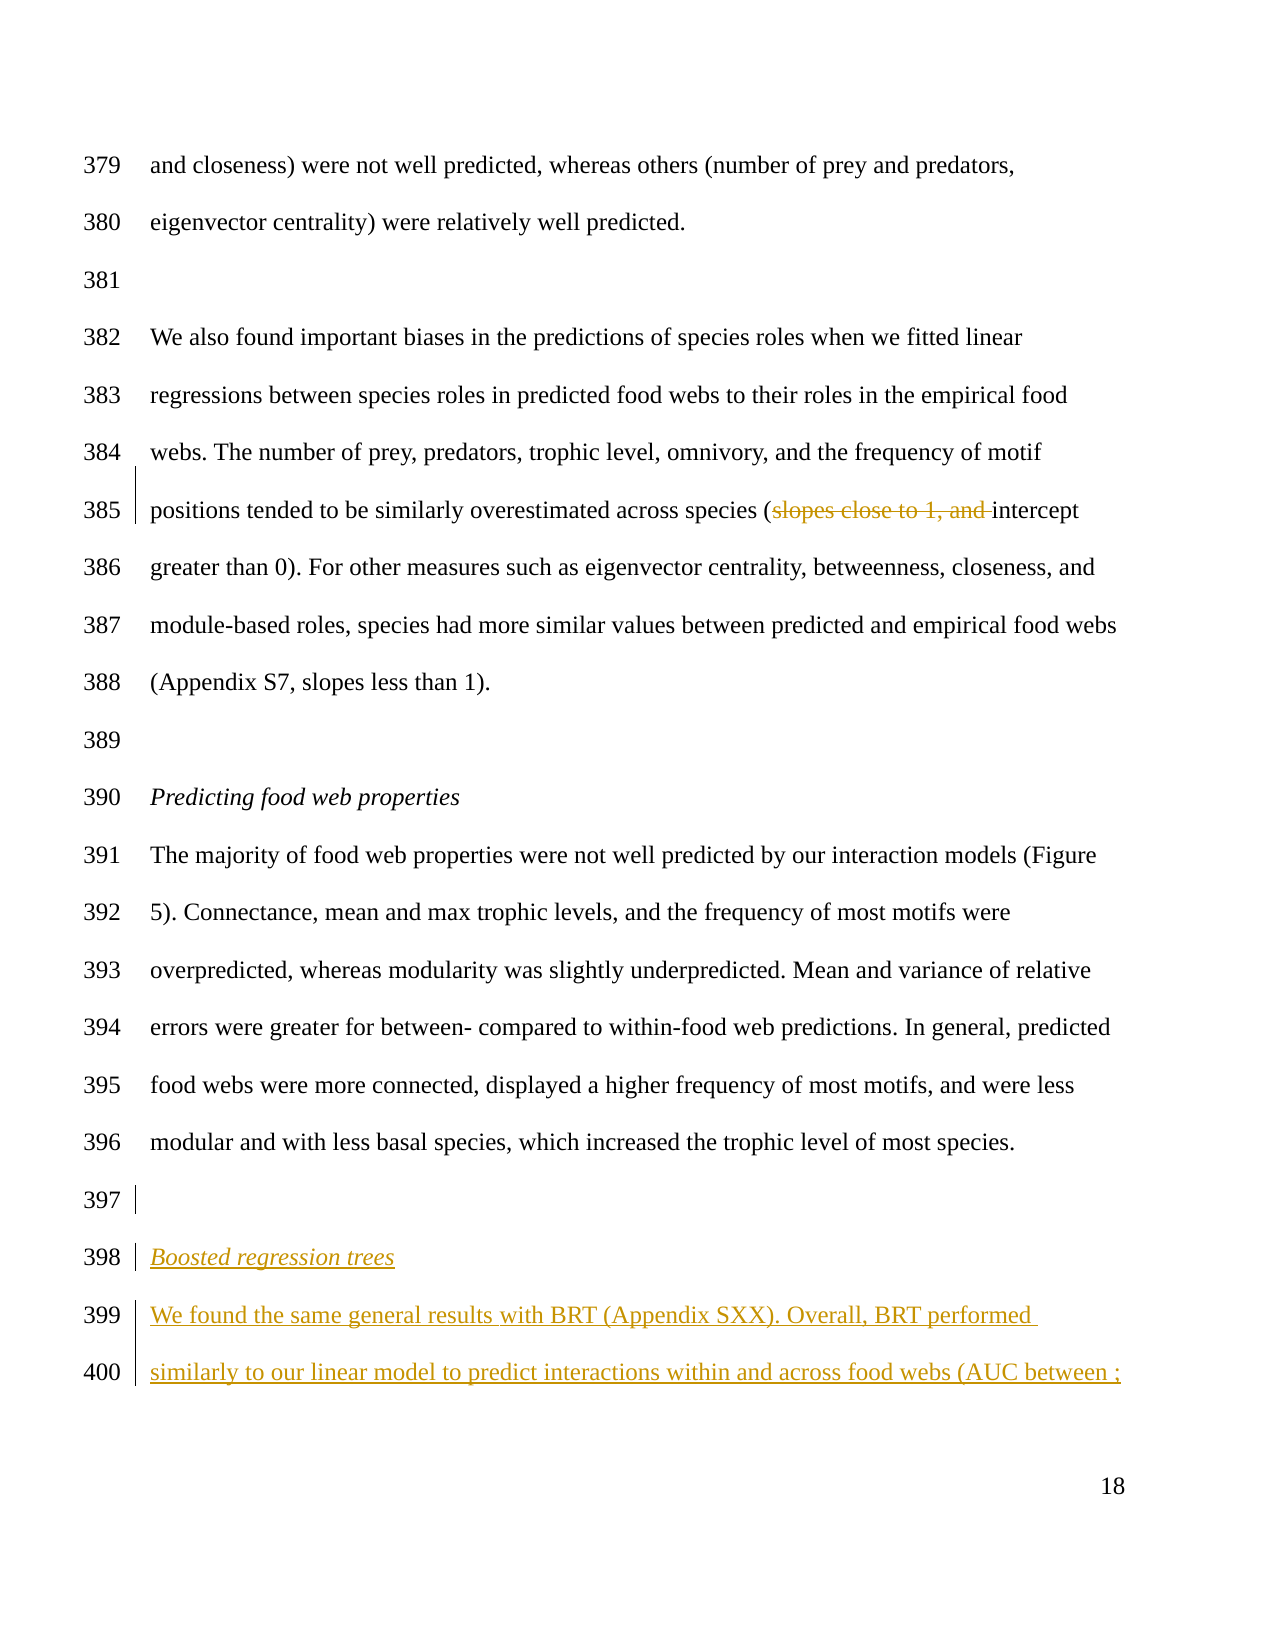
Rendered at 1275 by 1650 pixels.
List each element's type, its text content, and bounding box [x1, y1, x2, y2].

text Predicting food web properties [150, 782, 1125, 811]
text Boosted regression trees [150, 1242, 1125, 1271]
text We also found important biases in the predictions of species roles when we fitted linear regressions between species roles in predicted food webs to their roles in the empirical food webs. The number of prey, predators, trophic level, omnivory, and the frequency of motif positions tended to be similarly overestimated across species (intercept greater than 0). For other measures such as eigenvector centrality, betweenness, closeness, and module-based roles, species had more similar values between predicted and empirical food webs (Appendix S7, slopes less than 1). [150, 322, 1125, 696]
text The majority of food web properties were not well predicted by our interaction models (Figure 5). Connectance, mean and max trophic levels, and the frequency of most motifs were overpredicted, whereas modularity was slightly underpredicted. Mean and variance of relative errors were greater for between- compared to within-food web predictions. In general, predicted food webs were more connected, displayed a higher frequency of most motifs, and were less modular and with less basal species, which increased the trophic level of most species. [150, 840, 1125, 1156]
text and closeness) were not well predicted, whereas others (number of prey and predators, eigenvector centrality) were relatively well predicted. [150, 150, 1125, 236]
text We found the same general results with BRT (Appendix SXX). Overall, BRT performed similarly to our linear model to predict interactions within and across food webs (AUC between ; [150, 1300, 1125, 1386]
